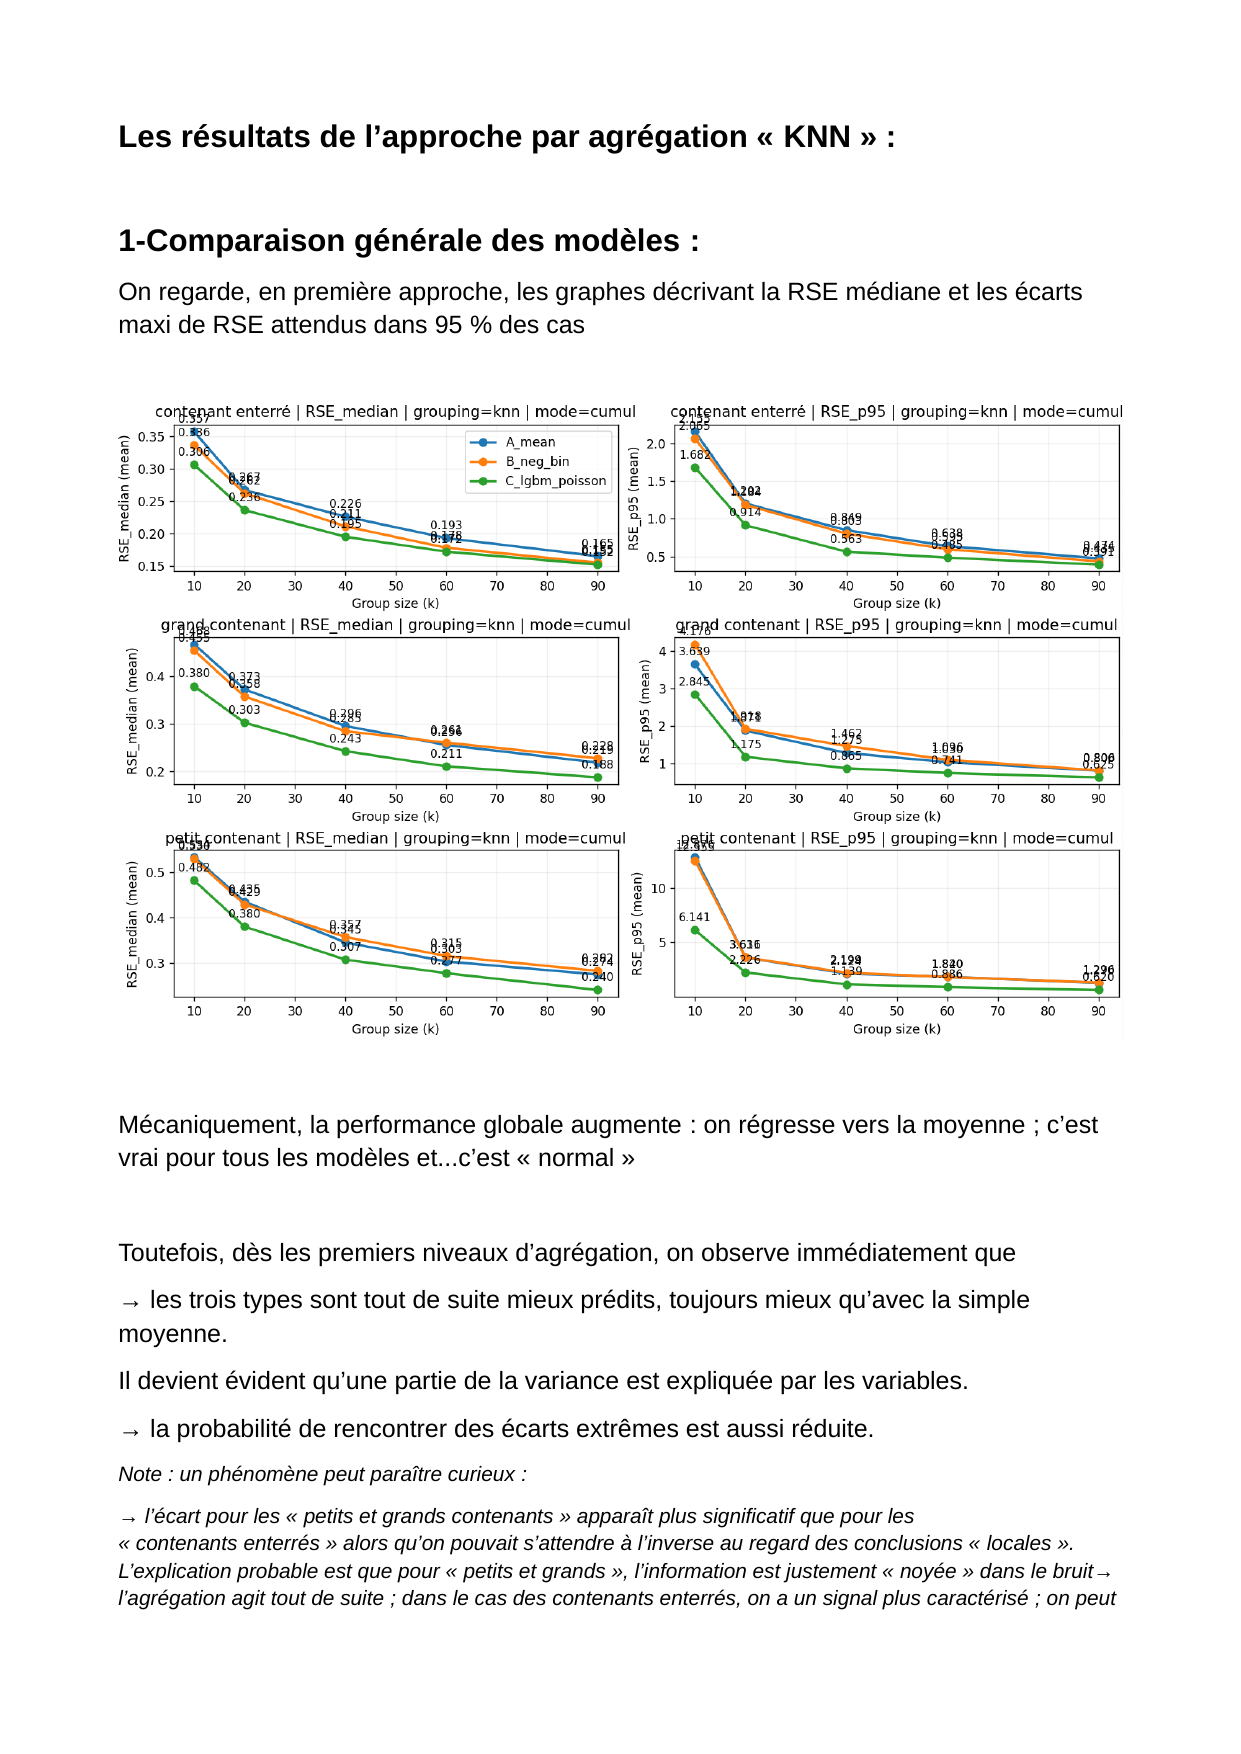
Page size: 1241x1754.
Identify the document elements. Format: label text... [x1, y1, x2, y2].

text 1-Comparaison générale des modèles : [118, 222, 1122, 257]
text → les trois types sont tout de suite mieux prédits, toujours mieux qu’avec la simple moyenne. [118, 1286, 1122, 1347]
text → la probabilité de rencontrer des écarts extrêmes est aussi réduite. [118, 1414, 1122, 1442]
text Toutefois, dès les premiers niveaux d’agrégation, on observe immédiatement que [118, 1238, 1122, 1267]
text Il devient évident qu’une partie de la variance est expliquée par les variables. [118, 1366, 1122, 1395]
text On regarde, en première approche, les graphes décrivant la RSE médiane et les écarts maxi de RSE attendus dans 95 % des cas [118, 277, 1122, 339]
text Mécaniquement, la performance globale augmente : on régresse vers la moyenne ; c’est vrai pour tous les modèles et...c’est « normal » [118, 1110, 1122, 1171]
picture [118, 405, 1123, 1039]
text → l’écart pour les « petits et grands contenants » apparaît plus significatif que pour les « contenants enterrés » alors qu’on pouvait s’attendre à l’inverse au regard des conclusions « locales ». L’explication probable est que pour « petits et grands », l’information est justement « noyée » dans le bruit→ l’agrégation agit tout de suite ; dans le cas des contenants enterrés, on a un signal plus caractérisé ; on peut [118, 1503, 1122, 1610]
text Les résultats de l’approche par agrégation « KNN » : [118, 118, 1122, 154]
text Note : un phénomène peut paraître curieux : [118, 1461, 1122, 1485]
